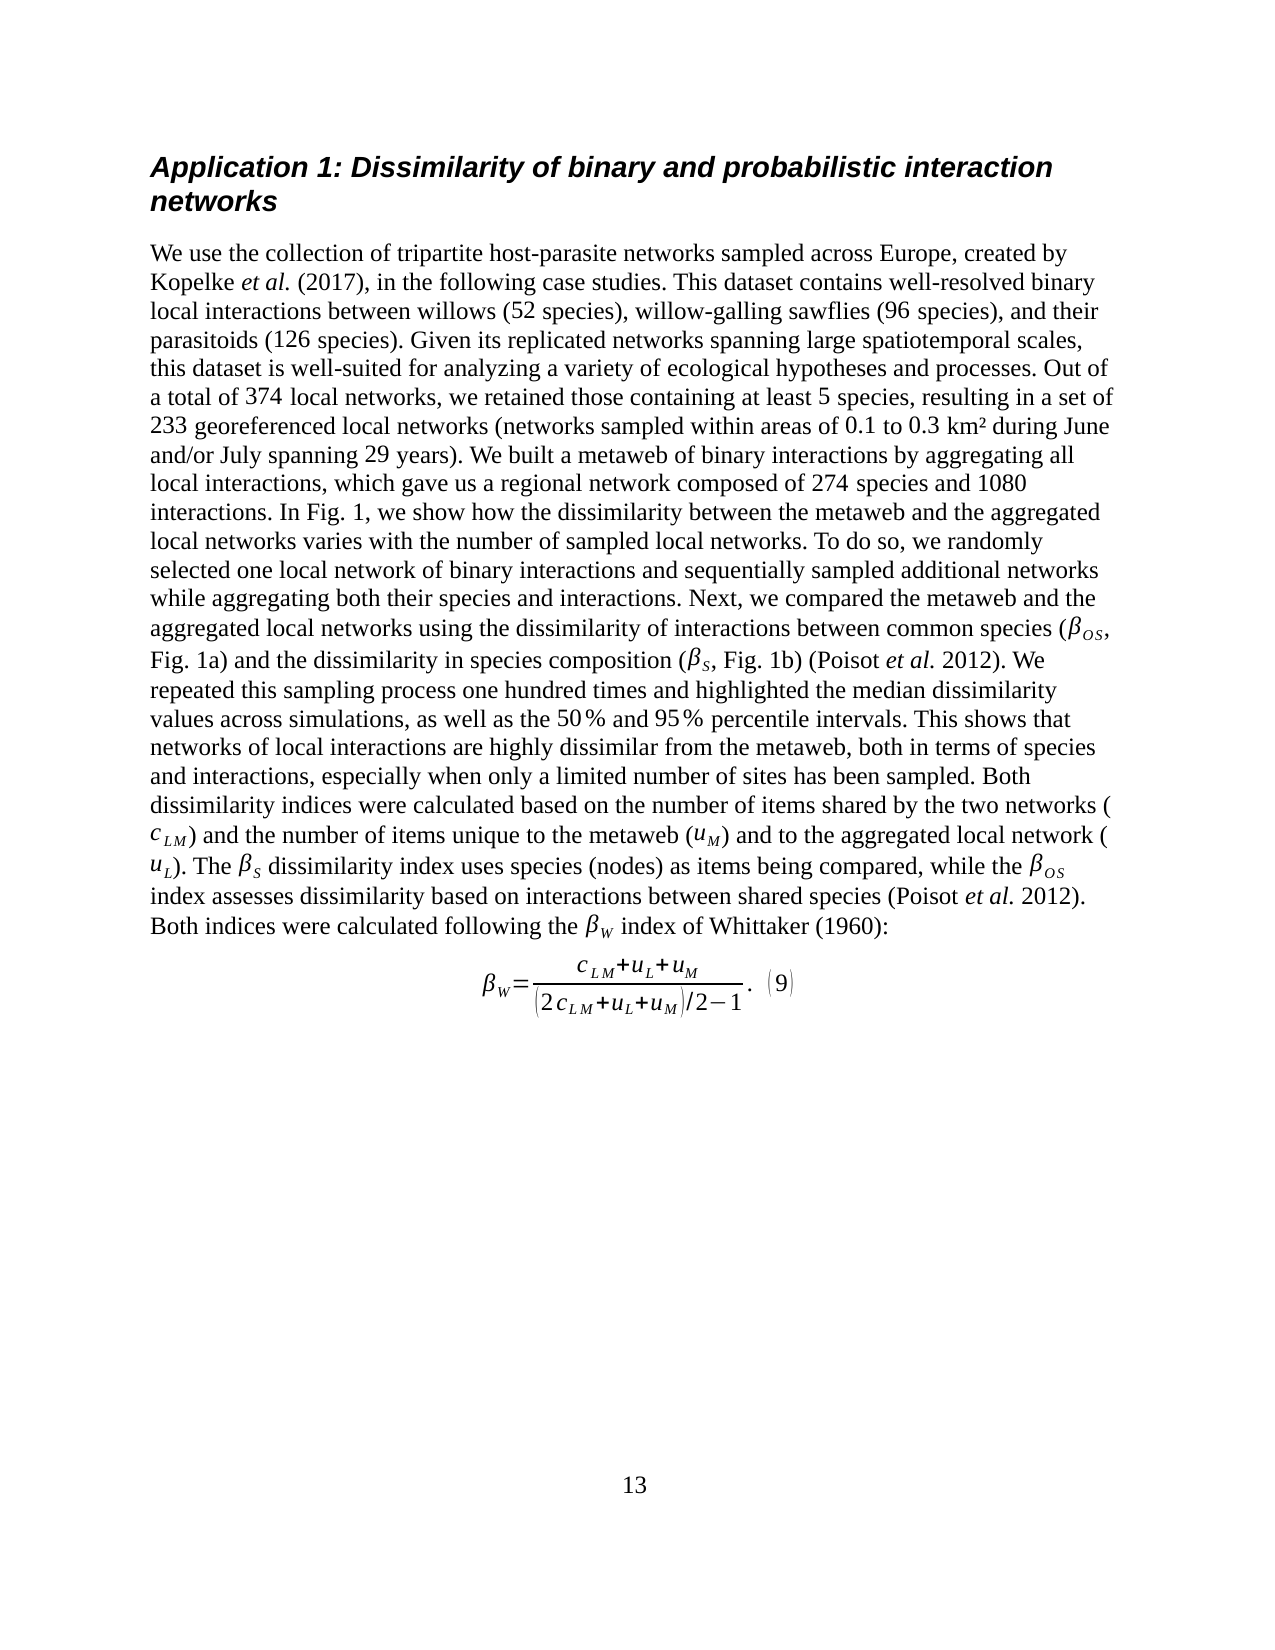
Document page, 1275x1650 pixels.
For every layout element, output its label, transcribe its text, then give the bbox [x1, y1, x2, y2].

subtitle Application 1: Dissimilarity of binary and probabilistic interaction networks [150, 150, 1125, 217]
text We use the collection of tripartite host-parasite networks sampled across Europe, created by Kopelke et al. (2017), in the following case studies. This dataset contains well-resolved binary local interactions between willows ( species), willow-galling sawflies ( species), and their parasitoids ( species). Given its replicated networks spanning large spatiotemporal scales, this dataset is well-suited for analyzing a variety of ecological hypotheses and processes. Out of a total of local networks, we retained those containing at least species, resulting in a set of georeferenced local networks (networks sampled within areas of to km² during June and/or July spanning years). We built a metaweb of binary interactions by aggregating all local interactions, which gave us a regional network composed of species and interactions. In Fig. 1, we show how the dissimilarity between the metaweb and the aggregated local networks varies with the number of sampled local networks. To do so, we randomly selected one local network of binary interactions and sequentially sampled additional networks while aggregating both their species and interactions. Next, we compared the metaweb and the aggregated local networks using the dissimilarity of interactions between common species (, Fig. 1a) and the dissimilarity in species composition (, Fig. 1b) (Poisot et al. 2012). We repeated this sampling process one hundred times and highlighted the median dissimilarity values across simulations, as well as the and percentile intervals. This shows that networks of local interactions are highly dissimilar from the metaweb, both in terms of species and interactions, especially when only a limited number of sites has been sampled. Both dissimilarity indices were calculated based on the number of items shared by the two networks () and the number of items unique to the metaweb () and to the aggregated local network (). The dissimilarity index uses species (nodes) as items being compared, while the index assesses dissimilarity based on interactions between shared species (Poisot et al. 2012). Both indices were calculated following the index of Whittaker (1960): [150, 238, 1125, 942]
